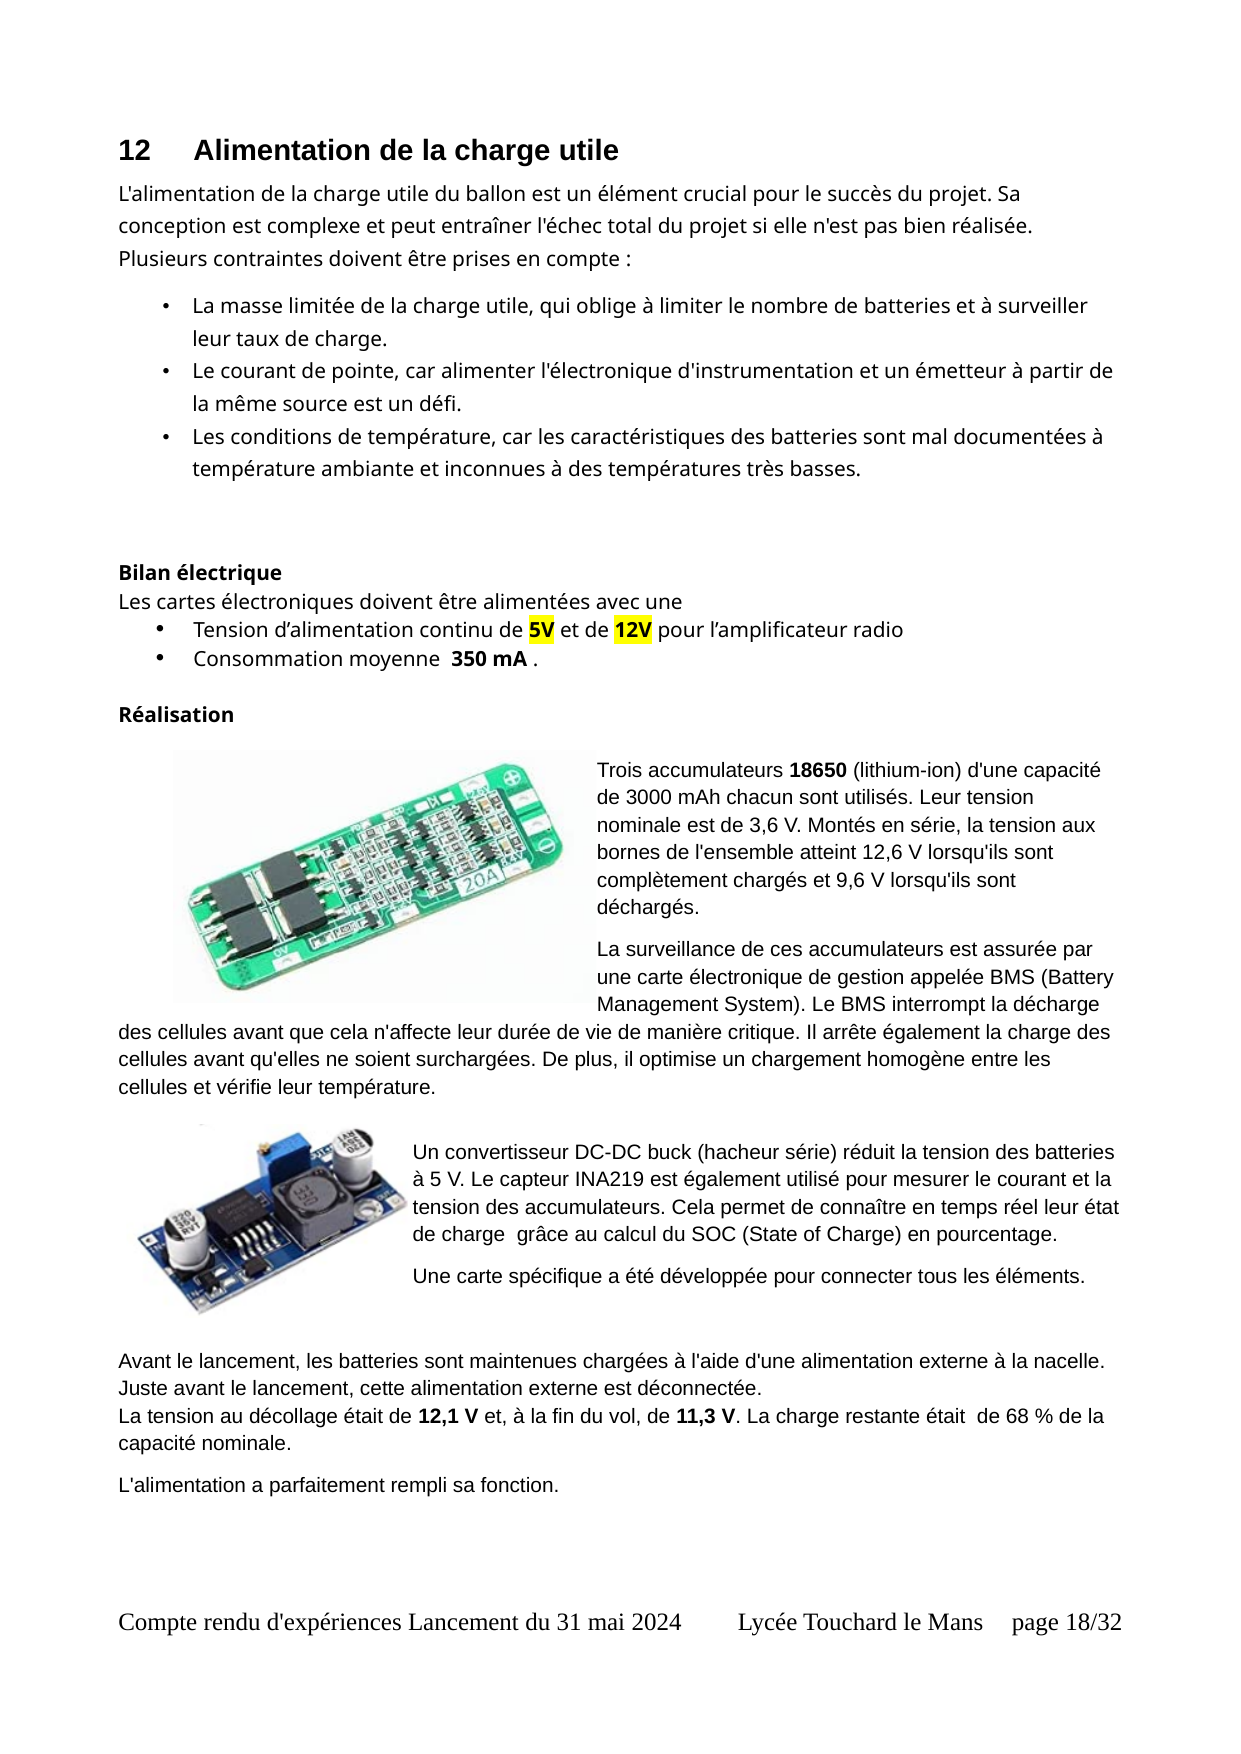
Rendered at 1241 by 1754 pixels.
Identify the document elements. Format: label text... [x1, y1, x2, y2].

text Réalisation [118, 701, 1122, 729]
list Le courant de pointe, car alimenter l'électronique d'instrumentation et un émetteur à partir de la même source est un défi. [162, 357, 1122, 418]
list Consommation moyenne 350 mA . [156, 644, 1122, 672]
picture [134, 750, 597, 1003]
text Les cartes électroniques doivent être alimentées avec une [118, 587, 1122, 615]
picture [126, 1124, 413, 1318]
subtitle Alimentation de la charge utile [118, 133, 1122, 166]
text Bilan électrique [118, 558, 1122, 587]
list La masse limitée de la charge utile, qui oblige à limiter le nombre de batteries et à surveiller leur taux de charge. [162, 291, 1122, 352]
list Tension d’alimentation continu de 5V et de 12V pour l’amplificateur radio [156, 615, 1122, 644]
text Trois accumulateurs 18650 (lithium-ion) d'une capacité de 3000 mAh chacun sont utilisés. Leur tension nominale est de 3,6 V. Montés en série, la tension aux bornes de l'ensemble atteint 12,6 V lorsqu'ils sont complètement chargés et 9,6 V lorsqu'ils sont déchargés. [597, 757, 1122, 919]
text L'alimentation a parfaitement rempli sa fonction. [118, 1473, 1122, 1497]
text L'alimentation de la charge utile du ballon est un élément crucial pour le succès du projet. Sa conception est complexe et peut entraîner l'échec total du projet si elle n'est pas bien réalisée. Plusieurs contraintes doivent être prises en compte : [118, 179, 1122, 273]
text Avant le lancement, les batteries sont maintenues chargées à l'aide d'une alimentation externe à la nacelle. Juste avant le lancement, cette alimentation externe est déconnectée. La tension au décollage était de 12,1 V et, à la fin du vol, de 11,3 V. La charge restante était de 68 % de la capacité nominale. [118, 1348, 1122, 1455]
text Un convertisseur DC-DC buck (hacheur série) réduit la tension des batteries à 5 V. Le capteur INA219 est également utilisé pour mesurer le courant et la tension des accumulateurs. Cela permet de connaître en temps réel leur état de charge grâce au calcul du SOC (State of Charge) en pourcentage. [413, 1140, 1122, 1246]
text Une carte spécifique a été développée pour connecter tous les éléments. [413, 1264, 1122, 1288]
list Les conditions de température, car les caractéristiques des batteries sont mal documentées à température ambiante et inconnues à des températures très basses. [162, 422, 1122, 483]
text La surveillance de ces accumulateurs est assurée par une carte électronique de gestion appelée BMS (Battery Management System). Le BMS interrompt la décharge des cellules avant que cela n'affecte leur durée de vie de manière critique. Il arrête également la charge des cellules avant qu'elles ne soient surchargées. De plus, il optimise un chargement homogène entre les cellules et vérifie leur température. [118, 937, 1122, 1098]
